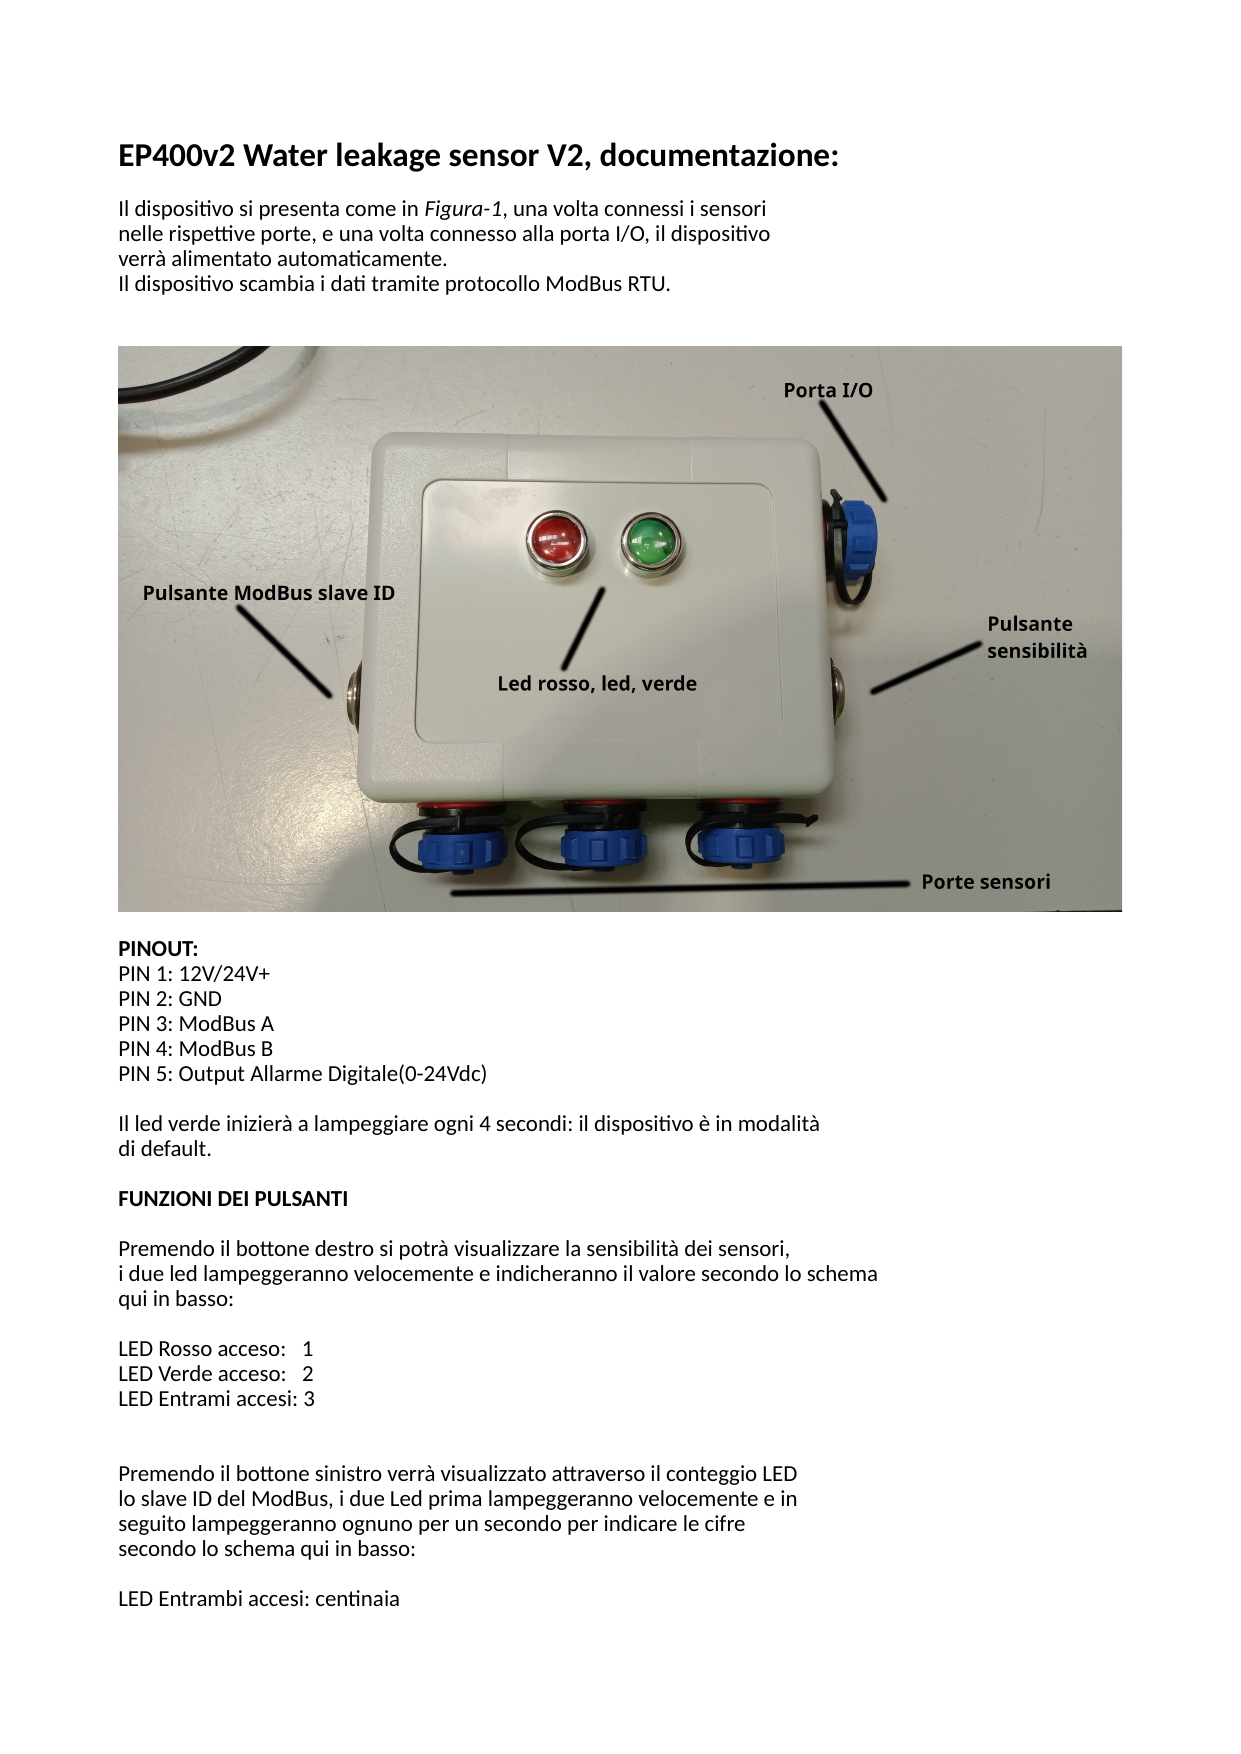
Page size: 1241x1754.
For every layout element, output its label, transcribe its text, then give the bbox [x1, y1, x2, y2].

text lo slave ID del ModBus, i due Led prima lampeggeranno velocemente e in [118, 1487, 1122, 1512]
text LED Entrami accesi: 3 [118, 1387, 1122, 1412]
text i due led lampeggeranno velocemente e indicheranno il valore secondo lo schema [118, 1262, 1122, 1287]
text LED Rosso acceso: 1 [118, 1337, 1122, 1362]
text seguito lampeggeranno ognuno per un secondo per indicare le cifre [118, 1512, 1122, 1537]
text FUNZIONI DEI PULSANTI [118, 1187, 1122, 1212]
text nelle rispettive porte, e una volta connesso alla porta I/O, il dispositivo [118, 222, 1122, 247]
text PIN 5: Output Allarme Digitale(0-24Vdc) [118, 1062, 1122, 1087]
text Premendo il bottone sinistro verrà visualizzato attraverso il conteggio LED [118, 1462, 1122, 1487]
text secondo lo schema qui in basso: [118, 1537, 1122, 1562]
text PIN 3: ModBus A [118, 1012, 1122, 1037]
text Il dispositivo si presenta come in Figura-1, una volta connessi i sensori [118, 197, 1122, 222]
picture [118, 346, 1123, 912]
text Premendo il bottone destro si potrà visualizzare la sensibilità dei sensori, [118, 1237, 1122, 1262]
text LED Entrambi accesi: centinaia [118, 1587, 1122, 1612]
text di default. [118, 1137, 1122, 1162]
text PIN 4: ModBus B [118, 1037, 1122, 1062]
text PIN 1: 12V/24V+ [118, 962, 1122, 987]
text qui in basso: [118, 1287, 1122, 1312]
text EP400v2 Water leakage sensor V2, documentazione: [118, 147, 1122, 172]
text Il led verde inizierà a lampeggiare ogni 4 secondi: il dispositivo è in modalità [118, 1112, 1122, 1137]
text LED Verde acceso: 2 [118, 1362, 1122, 1387]
text PIN 2: GND [118, 987, 1122, 1012]
text verrà alimentato automaticamente. [118, 247, 1122, 272]
text PINOUT: [118, 937, 1122, 962]
text Il dispositivo scambia i dati tramite protocollo ModBus RTU. [118, 272, 1122, 297]
